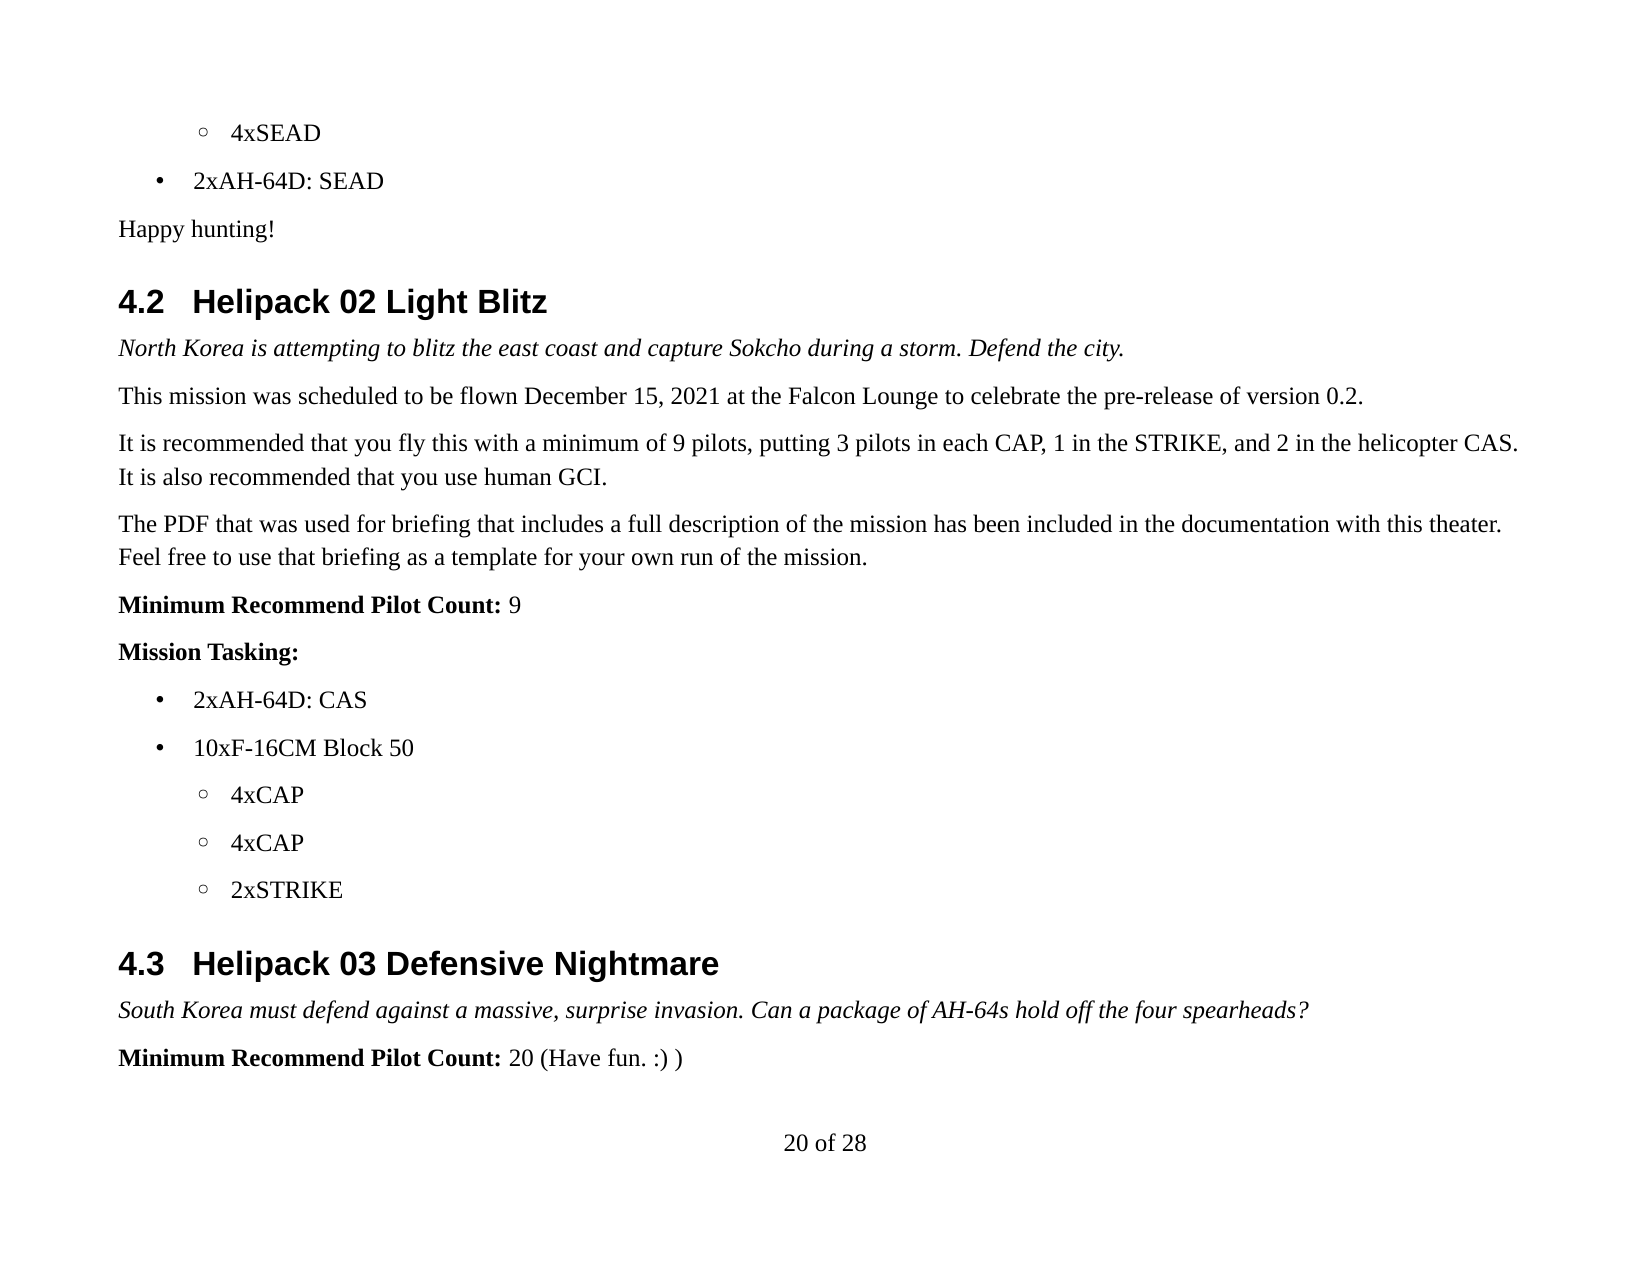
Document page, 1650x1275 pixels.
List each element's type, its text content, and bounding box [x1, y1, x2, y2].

list 2xAH-64D: CAS [156, 685, 1532, 714]
text Mission Tasking: [118, 637, 1532, 666]
text Happy hunting! [118, 214, 1532, 242]
text It is recommended that you fly this with a minimum of 9 pilots, putting 3 pilots in each CAP, 1 in the STRIKE, and 2 in the helicopter CAS. It is also recommended that you use human GCI. [118, 428, 1532, 490]
subtitle Helipack 03 Defensive Nightmare [118, 944, 1532, 982]
subtitle Helipack 02 Light Blitz [118, 282, 1532, 321]
text The PDF that was used for briefing that includes a full description of the mission has been included in the documentation with this theater. Feel free to use that briefing as a template for your own run of the mission. [118, 509, 1532, 571]
list 2xAH-64D: SEAD [156, 166, 1532, 195]
text Minimum Recommend Pilot Count: 20 (Have fun. :) ) [118, 1043, 1532, 1071]
text North Korea is attempting to blitz the east coast and capture Sokcho during a storm. Defend the city. [118, 333, 1532, 362]
text This mission was scheduled to be flown December 15, 2021 at the Falcon Lounge to celebrate the pre-release of version 0.2. [118, 381, 1532, 410]
list 2xSTRIKE [193, 875, 1532, 904]
text South Korea must defend against a massive, surprise invasion. Can a package of AH-64s hold off the four spearheads? [118, 995, 1532, 1024]
list 4xSEAD [193, 118, 1532, 147]
text Minimum Recommend Pilot Count: 9 [118, 590, 1532, 618]
list 10xF-16CM Block 50 [156, 733, 1532, 761]
list 4xCAP [193, 828, 1532, 857]
list 4xCAP [193, 780, 1532, 809]
